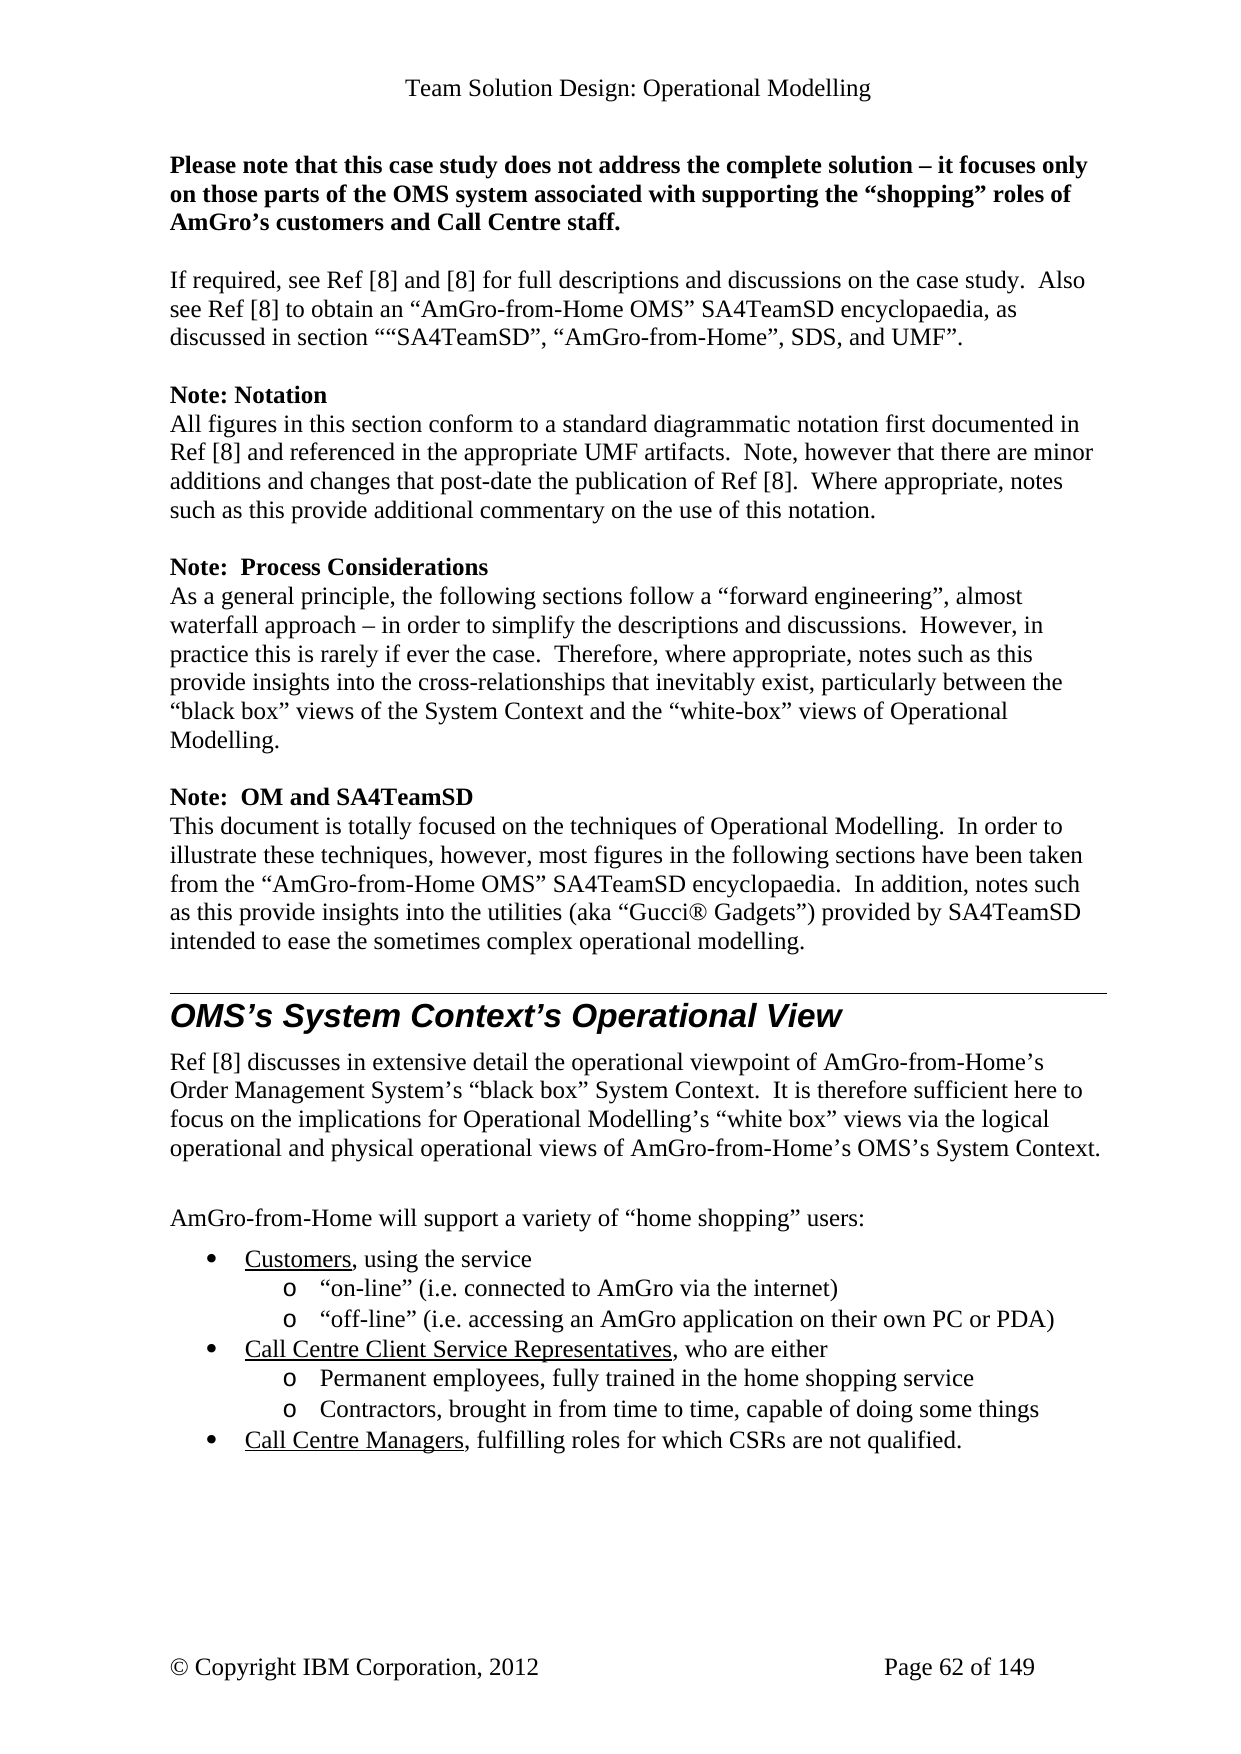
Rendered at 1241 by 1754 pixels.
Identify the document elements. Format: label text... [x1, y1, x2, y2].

text AmGro-from-Home will support a variety of “home shopping” users: [169, 1203, 1107, 1232]
list Customers, using the service [207, 1244, 1107, 1273]
list Contractors, brought in from time to time, capable of doing some things [282, 1394, 1107, 1425]
text Please note that this case study does not address the complete solution – it focuses only on those parts of the OMS system associated with supporting the “shopping” roles of AmGro’s customers and Call Centre staff. [169, 150, 1107, 236]
list Call Centre Client Service Representatives, who are either [207, 1334, 1107, 1363]
text If required, see Ref [7] and [8] for full descriptions and discussions on the case study. Also see Ref [9] to obtain an “AmGro-from-Home OMS” SA4TeamSD encyclopaedia, as discussed in section ““SA4TeamSD”, “AmGro-from-Home”, SDS, and UMF”. [169, 265, 1107, 351]
list “on-line” (i.e. connected to AmGro via the internet) [282, 1273, 1107, 1304]
text Note: Process Considerations As a general principle, the following sections follow a “forward engineering”, almost waterfall approach – in order to simplify the descriptions and discussions. However, in practice this is rarely if ever the case. Therefore, where appropriate, notes such as this provide insights into the cross-relationships that inevitably exist, particularly between the “black box” views of the System Context and the “white-box” views of Operational Modelling. [169, 552, 1107, 754]
text Note: OM and SA4TeamSD This document is totally focused on the techniques of Operational Modelling. In order to [169, 782, 1107, 840]
text Ref [6] discusses in extensive detail the operational viewpoint of AmGro-from-Home’s Order Management System’s “black box” System Context. It is therefore sufficient here to focus on the implications for Operational Modelling’s “white box” views via the logical operational and physical operational views of AmGro-from-Home’s OMS’s System Context. [169, 1047, 1107, 1162]
subtitle OMS’s System Context’s Operational View [169, 994, 1107, 1034]
list “off-line” (i.e. accessing an AmGro application on their own PC or PDA) [282, 1304, 1107, 1334]
text Note: Notation All figures in this section conform to a standard diagrammatic notation first documented in Ref [1] and referenced in the appropriate UMF artifacts. Note, however that there are minor additions and changes that post-date the publication of Ref [1]. Where appropriate, notes such as this provide additional commentary on the use of this notation. [169, 380, 1107, 524]
list Permanent employees, fully trained in the home shopping service [282, 1363, 1107, 1394]
text illustrate these techniques, however, most figures in the following sections have been taken from the “AmGro-from-Home OMS” SA4TeamSD encyclopaedia. In addition, notes such as this provide insights into the utilities (aka “Gucci® Gadgets”) provided by SA4TeamSD intended to ease the sometimes complex operational modelling. [169, 840, 1107, 955]
list Call Centre Managers, fulfilling roles for which CSRs are not qualified. [207, 1425, 1107, 1454]
